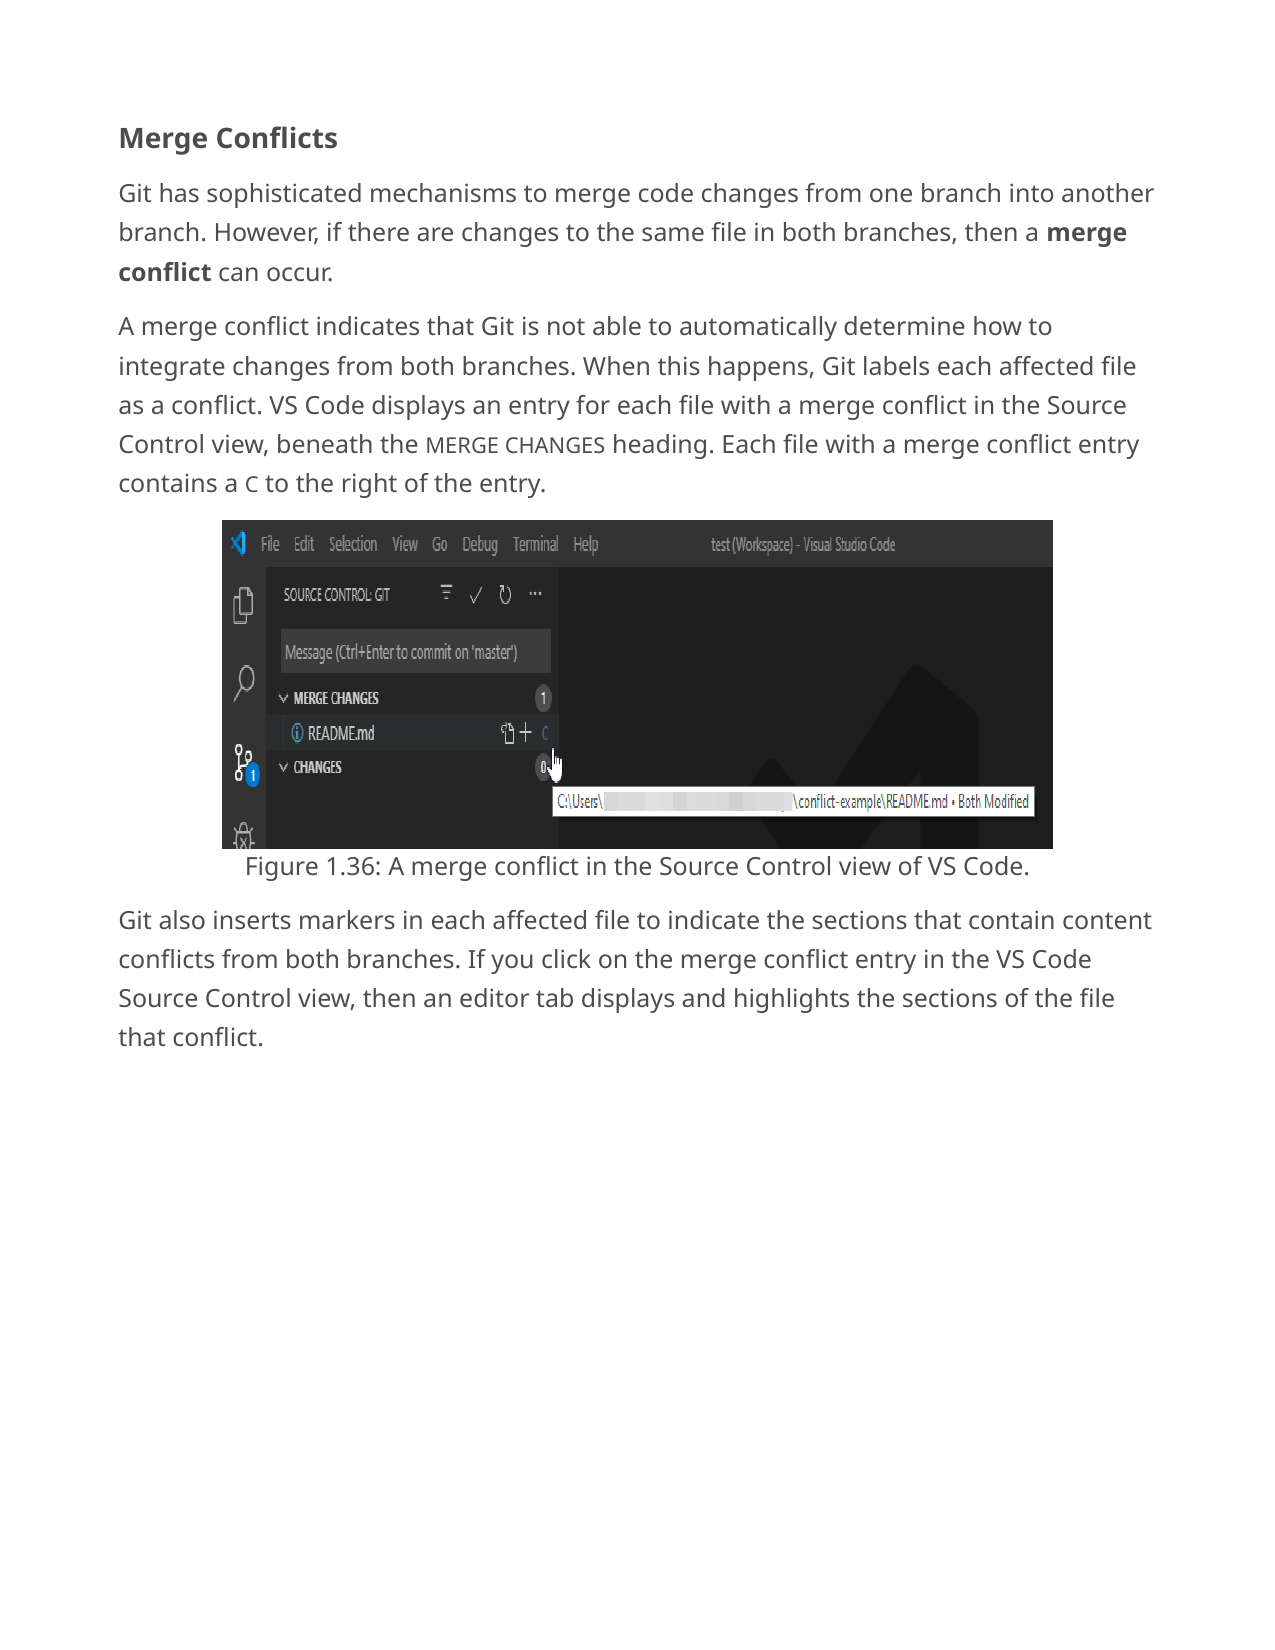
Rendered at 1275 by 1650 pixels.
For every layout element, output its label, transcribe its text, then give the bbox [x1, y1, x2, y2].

text Git has sophisticated mechanisms to merge code changes from one branch into another branch. However, if there are changes to the same file in both branches, then a merge conflict can occur. [118, 176, 1157, 288]
text Git also inserts markers in each affected file to indicate the sections that contain content conflicts from both branches. If you click on the merge conflict entry in the VS Code Source Control view, then an editor tab displays and highlights the sections of the file that conflict. [118, 902, 1157, 1054]
picture [222, 520, 1053, 849]
subtitle Merge Conflicts [118, 118, 1157, 156]
text Figure 1.36: A merge conflict in the Source Control view of VS Code. [118, 848, 1157, 883]
text A merge conflict indicates that Git is not able to automatically determine how to integrate changes from both branches. When this happens, Git labels each affected file as a conflict. VS Code displays an entry for each file with a merge conflict in the Source Control view, beneath the MERGE CHANGES heading. Each file with a merge conflict entry contains a C to the right of the entry. [118, 309, 1157, 500]
